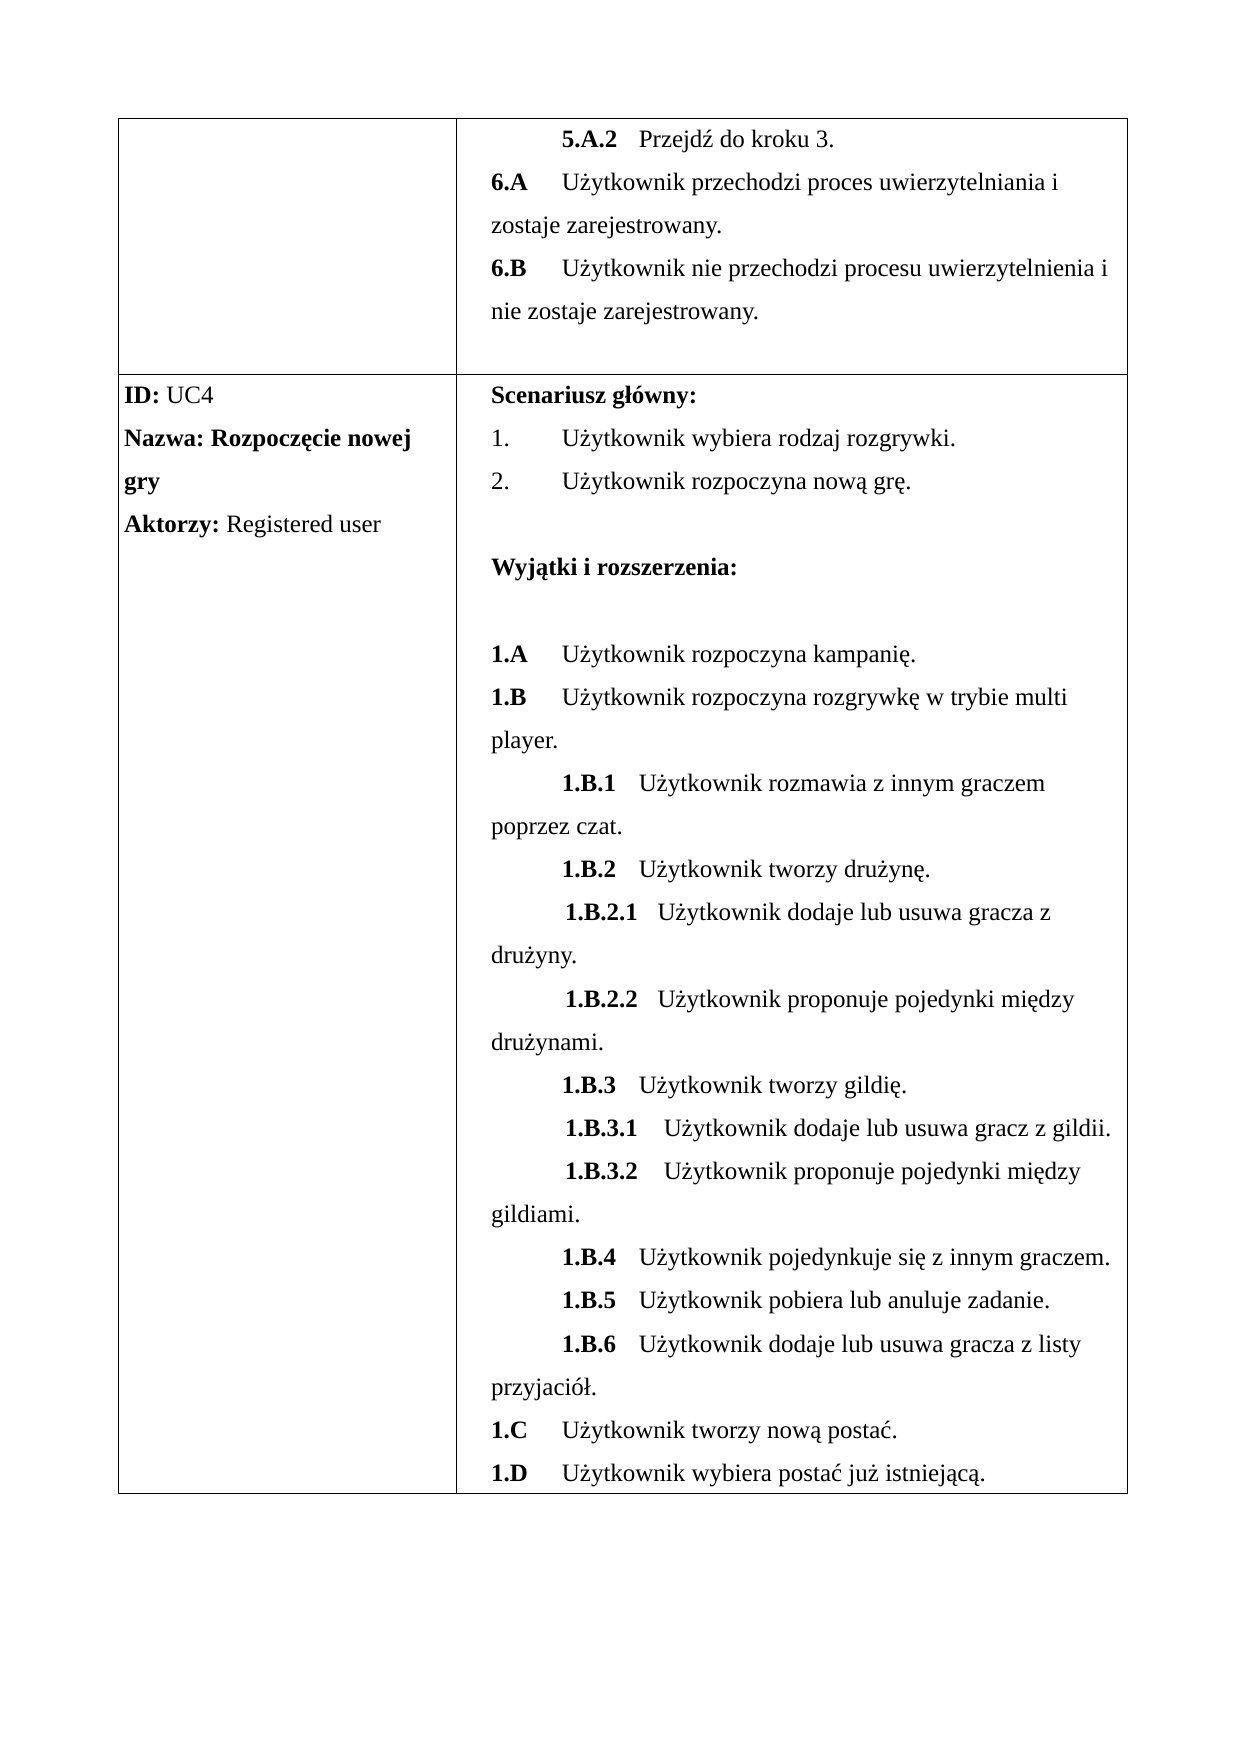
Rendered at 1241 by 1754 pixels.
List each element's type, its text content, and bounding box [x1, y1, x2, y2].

table_cell [119, 119, 456, 374]
table_cell 5.A.2 Przejdź do kroku 3. 6.A Użytkownik przechodzi proces uwierzytelniania i zostaje zarejestrowany. 6.B Użytkownik nie przechodzi procesu uwierzytelnienia i nie zostaje zarejestrowany. [457, 119, 1127, 374]
table_cell Scenariusz główny: Użytkownik wybiera rodzaj rozgrywki. Użytkownik rozpoczyna nową grę. Wyjątki i rozszerzenia: 1.A Użytkownik rozpoczyna kampanię. 1.B Użytkownik rozpoczyna rozgrywkę w trybie multi player. 1.B.1 Użytkownik rozmawia z innym graczem poprzez czat. 1.B.2 Użytkownik tworzy drużynę. 1.B.2.1 Użytkownik dodaje lub usuwa gracza z drużyny. 1.B.2.2 Użytkownik proponuje pojedynki między drużynami. 1.B.3 Użytkownik tworzy gildię. 1.B.3.1 Użytkownik dodaje lub usuwa gracz z gildii. 1.B.3.2 Użytkownik proponuje pojedynki między gildiami. 1.B.4 Użytkownik pojedynkuje się z innym graczem. 1.B.5 Użytkownik pobiera lub anuluje zadanie. 1.B.6 Użytkownik dodaje lub usuwa gracza z listy przyjaciół. 1.C Użytkownik tworzy nową postać. 1.D Użytkownik wybiera postać już istniejącą. [457, 375, 1127, 1492]
table_cell ID: UC4 Nazwa: Rozpoczęcie nowej gry Aktorzy: Registered user [119, 375, 456, 1492]
